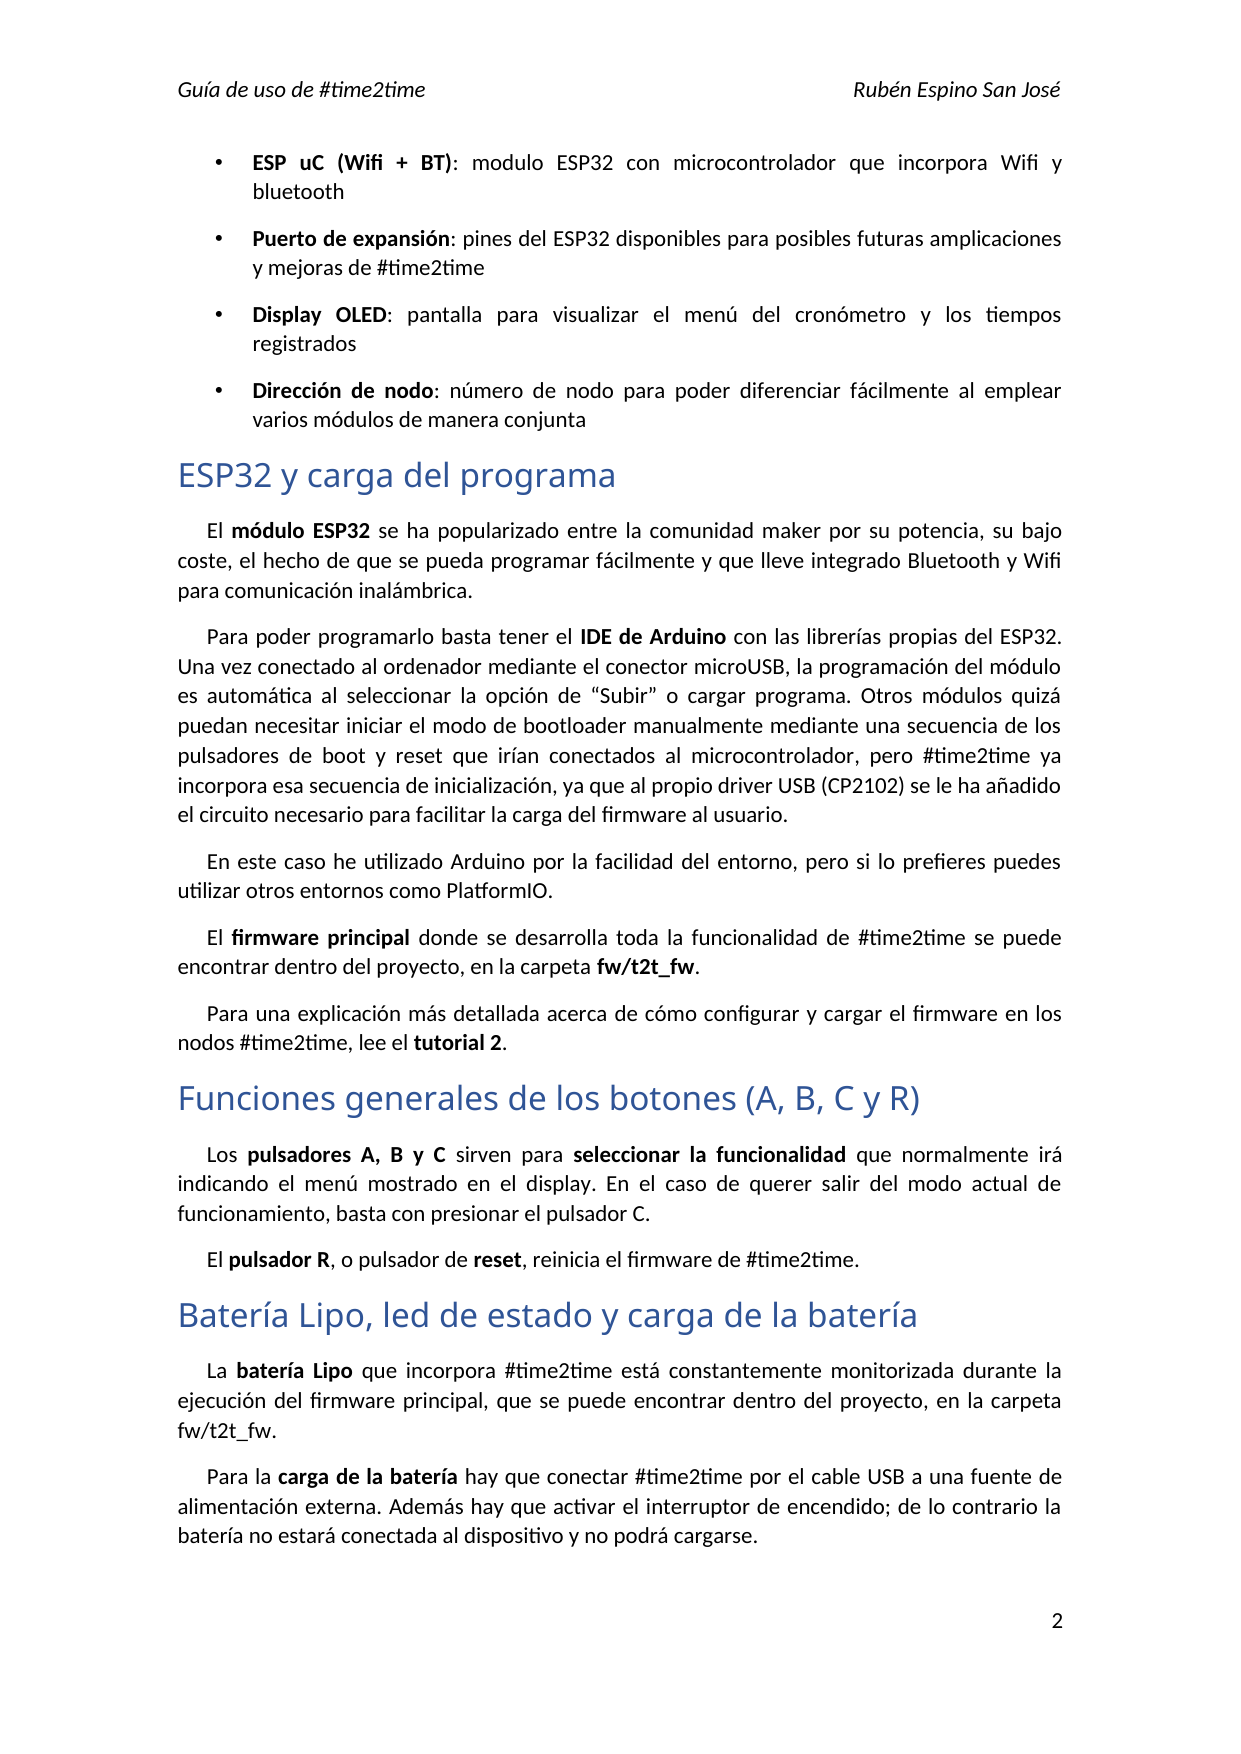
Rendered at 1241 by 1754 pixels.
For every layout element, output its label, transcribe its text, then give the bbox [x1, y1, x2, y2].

text Para la carga de la batería hay que conectar #time2time por el cable USB a una fuente de alimentación externa. Además hay que activar el interruptor de encendido; de lo contrario la batería no estará conectada al dispositivo y no podrá cargarse. [177, 1462, 1063, 1550]
text Los pulsadores A, B y C sirven para seleccionar la funcionalidad que normalmente irá indicando el menú mostrado en el display. En el caso de querer salir del modo actual de funcionamiento, basta con presionar el pulsador C. [177, 1140, 1063, 1227]
text ESP32 y carga del programa [177, 452, 1063, 497]
text El firmware principal donde se desarrolla toda la funcionalidad de #time2time se puede encontrar dentro del proyecto, en la carpeta fw/t2t_fw. [177, 923, 1063, 981]
text En este caso he utilizado Arduino por la facilidad del entorno, pero si lo prefieres puedes utilizar otros entornos como PlatformIO. [177, 847, 1063, 904]
text Batería Lipo, led de estado y carga de la batería [177, 1292, 1063, 1337]
text El pulsador R, o pulsador de reset, reinicia el firmware de #time2time. [177, 1245, 1063, 1273]
text El módulo ESP32 se ha popularizado entre la comunidad maker por su potencia, su bajo coste, el hecho de que se pueda programar fácilmente y que lleve integrado Bluetooth y Wifi para comunicación inalámbrica. [177, 517, 1063, 604]
text Funciones generales de los botones (A, B, C y R) [177, 1075, 1063, 1120]
list ESP uC (Wifi + BT): modulo ESP32 con microcontrolador que incorpora Wifi y bluetooth [215, 148, 1063, 205]
text Para una explicación más detallada acerca de cómo configurar y cargar el firmware en los nodos #time2time, lee el tutorial 2. [177, 999, 1063, 1057]
list Display OLED: pantalla para visualizar el menú del cronómetro y los tiempos registrados [215, 300, 1063, 357]
text Para poder programarlo basta tener el IDE de Arduino con las librerías propias del ESP32. Una vez conectado al ordenador mediante el conector microUSB, la programación del módulo es automática al seleccionar la opción de “Subir” o cargar programa. Otros módulos quizá puedan necesitar iniciar el modo de bootloader manualmente mediante una secuencia de los pulsadores de boot y reset que irían conectados al microcontrolador, pero #time2time ya incorpora esa secuencia de inicialización, ya que al propio driver USB (CP2102) se le ha añadido el circuito necesario para facilitar la carga del firmware al usuario. [177, 622, 1063, 828]
text La batería Lipo que incorpora #time2time está constantemente monitorizada durante la ejecución del firmware principal, que se puede encontrar dentro del proyecto, en la carpeta fw/t2t_fw. [177, 1357, 1063, 1444]
list Dirección de nodo: número de nodo para poder diferenciar fácilmente al emplear varios módulos de manera conjunta [215, 376, 1063, 433]
list Puerto de expansión: pines del ESP32 disponibles para posibles futuras amplicaciones y mejoras de #time2time [215, 224, 1063, 281]
